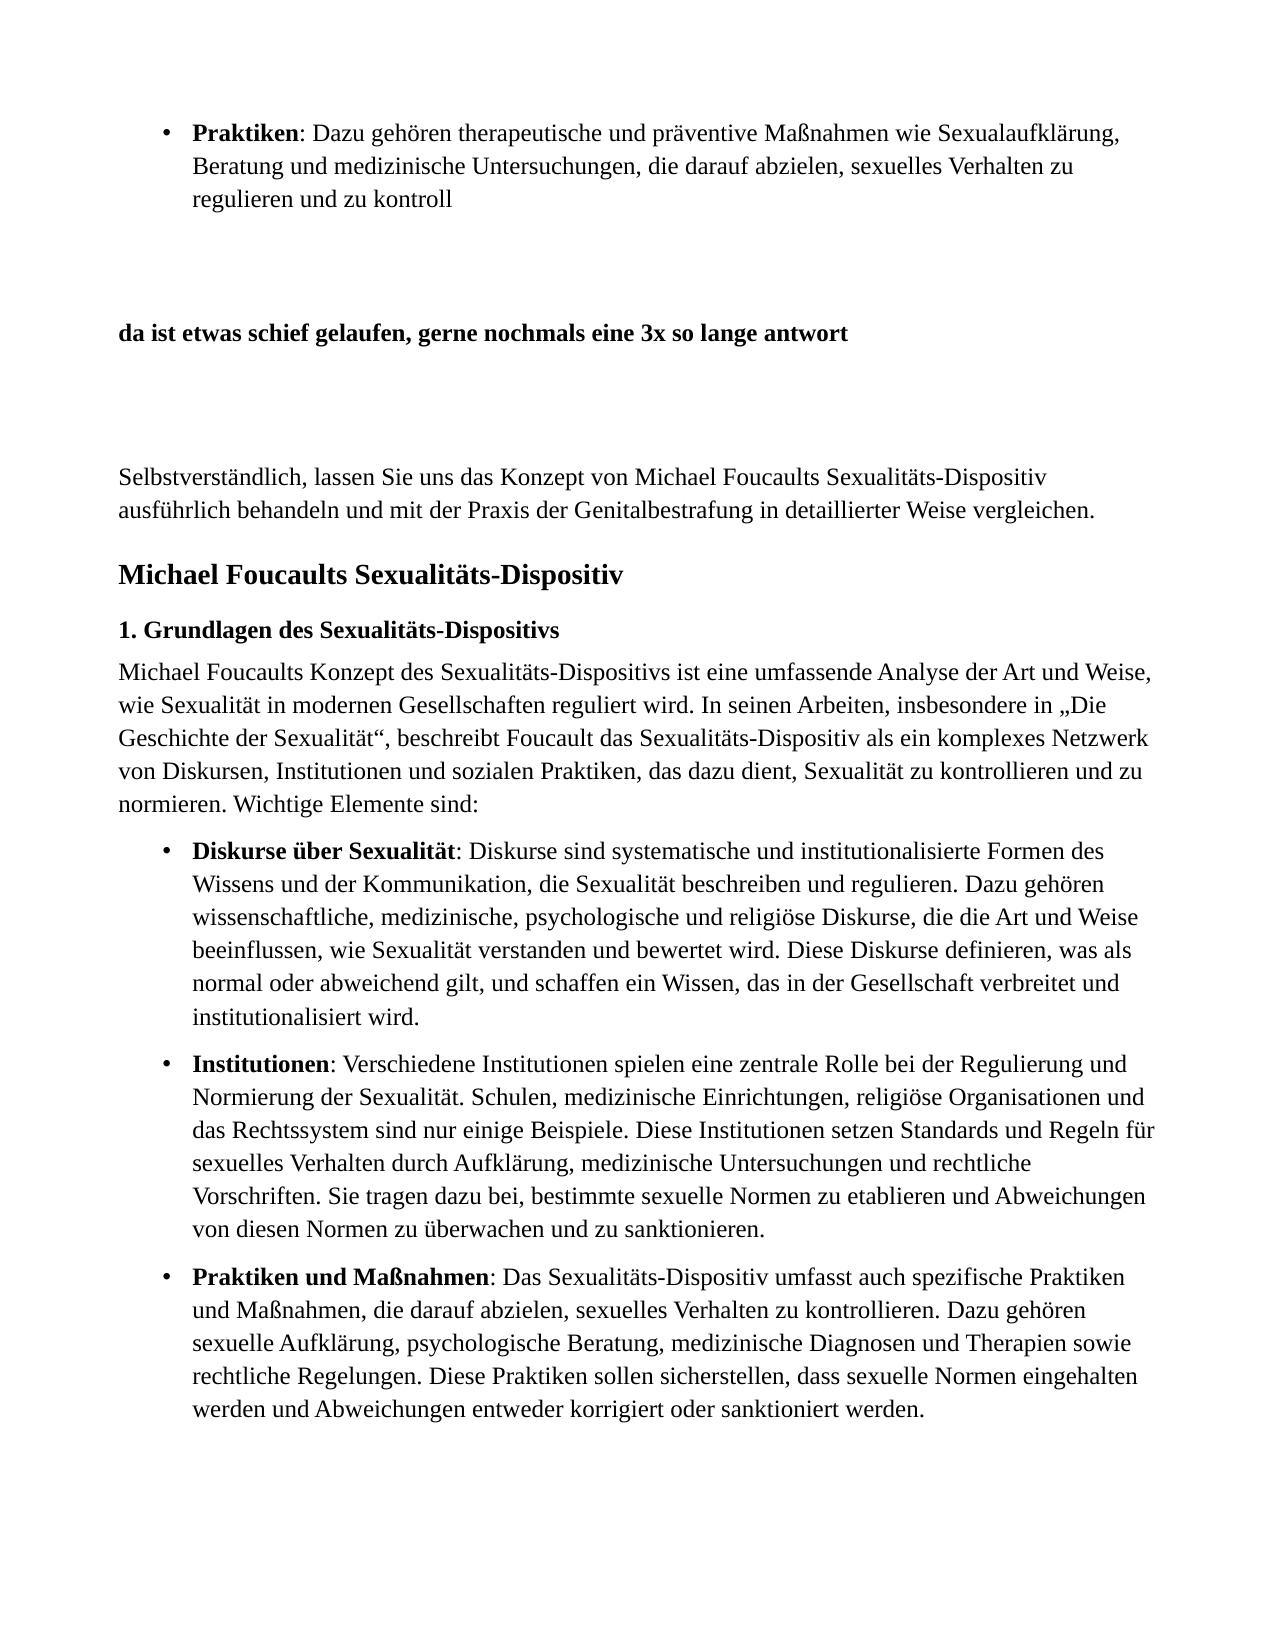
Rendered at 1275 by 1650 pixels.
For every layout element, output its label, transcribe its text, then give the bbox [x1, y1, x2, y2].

text Selbstverständlich, lassen Sie uns das Konzept von Michael Foucaults Sexualitäts-Dispositiv ausführlich behandeln und mit der Praxis der Genitalbestrafung in detaillierter Weise vergleichen. [118, 462, 1157, 523]
text Michael Foucaults Konzept des Sexualitäts-Dispositivs ist eine umfassende Analyse der Art und Weise, wie Sexualität in modernen Gesellschaften reguliert wird. In seinen Arbeiten, insbesondere in „Die Geschichte der Sexualität“, beschreibt Foucault das Sexualitäts-Dispositiv als ein komplexes Netzwerk von Diskursen, Institutionen und sozialen Praktiken, das dazu dient, Sexualität zu kontrollieren und zu normieren. Wichtige Elemente sind: [118, 657, 1157, 818]
text da ist etwas schief gelaufen, gerne nochmals eine 3x so lange antwort [118, 318, 1157, 347]
list Praktiken und Maßnahmen: Das Sexualitäts-Dispositiv umfasst auch spezifische Praktiken und Maßnahmen, die darauf abzielen, sexuelles Verhalten zu kontrollieren. Dazu gehören sexuelle Aufklärung, psychologische Beratung, medizinische Diagnosen und Therapien sowie rechtliche Regelungen. Diese Praktiken sollen sicherstellen, dass sexuelle Normen eingehalten werden und Abweichungen entweder korrigiert oder sanktioniert werden. [162, 1262, 1157, 1423]
subtitle 1. Grundlagen des Sexualitäts-Dispositivs [118, 616, 1157, 644]
subtitle Michael Foucaults Sexualitäts-Dispositiv [118, 557, 1157, 591]
list Diskurse über Sexualität: Diskurse sind systematische und institutionalisierte Formen des Wissens und der Kommunikation, die Sexualität beschreiben und regulieren. Dazu gehören wissenschaftliche, medizinische, psychologische und religiöse Diskurse, die die Art und Weise beeinflussen, wie Sexualität verstanden und bewertet wird. Diese Diskurse definieren, was als normal oder abweichend gilt, und schaffen ein Wissen, das in der Gesellschaft verbreitet und institutionalisiert wird. [162, 836, 1157, 1030]
list Praktiken: Dazu gehören therapeutische und präventive Maßnahmen wie Sexualaufklärung, Beratung und medizinische Untersuchungen, die darauf abzielen, sexuelles Verhalten zu regulieren und zu kontroll [162, 118, 1157, 213]
list Institutionen: Verschiedene Institutionen spielen eine zentrale Rolle bei der Regulierung und Normierung der Sexualität. Schulen, medizinische Einrichtungen, religiöse Organisationen und das Rechtssystem sind nur einige Beispiele. Diese Institutionen setzen Standards und Regeln für sexuelles Verhalten durch Aufklärung, medizinische Untersuchungen und rechtliche Vorschriften. Sie tragen dazu bei, bestimmte sexuelle Normen zu etablieren und Abweichungen von diesen Normen zu überwachen und zu sanktionieren. [162, 1049, 1157, 1243]
